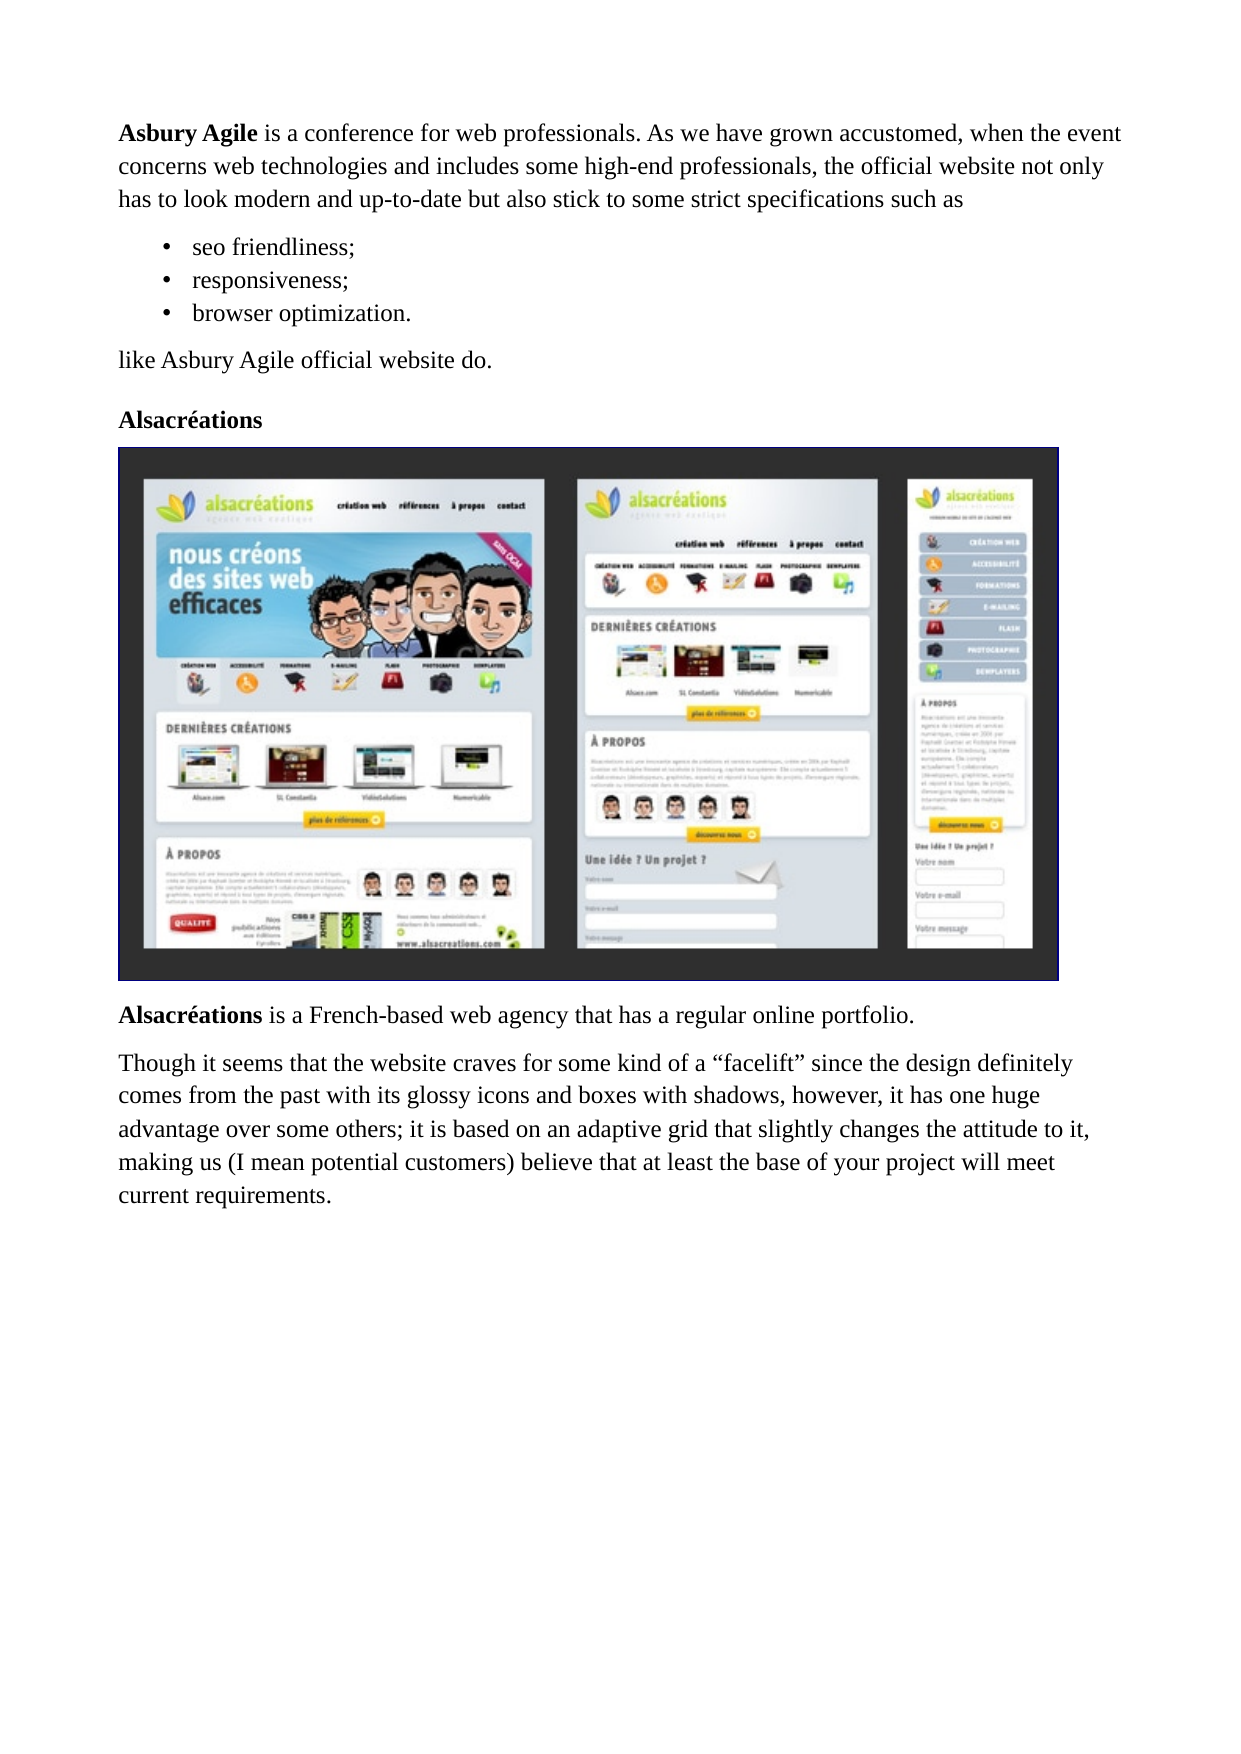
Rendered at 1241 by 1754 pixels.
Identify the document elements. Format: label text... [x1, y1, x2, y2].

list responsiveness; [162, 265, 1122, 293]
text Asbury Agile is a conference for web professionals. As we have grown accustomed, when the event concerns web technologies and includes some high-end professionals, the official website not only has to look modern and up-to-date but also stick to some strict specifications such as [118, 118, 1122, 213]
list browser optimization. [162, 298, 1122, 327]
text like Asbury Agile official website do. [118, 345, 1122, 374]
subtitle Alsacréations [118, 406, 1122, 434]
list seo friendliness; [162, 232, 1122, 261]
text Though it seems that the website craves for some kind of a “facelift” since the design definitely comes from the past with its glossy icons and boxes with shadows, however, it has one huge advantage over some others; it is based on an adaptive grid that slightly changes the attitude to it, making us (I mean potential customers) believe that at least the base of your project will meet current requirements. [118, 1048, 1122, 1208]
picture [120, 448, 1057, 980]
text Alsacréations is a French-based web agency that has a regular online portfolio. [118, 1000, 1122, 1029]
